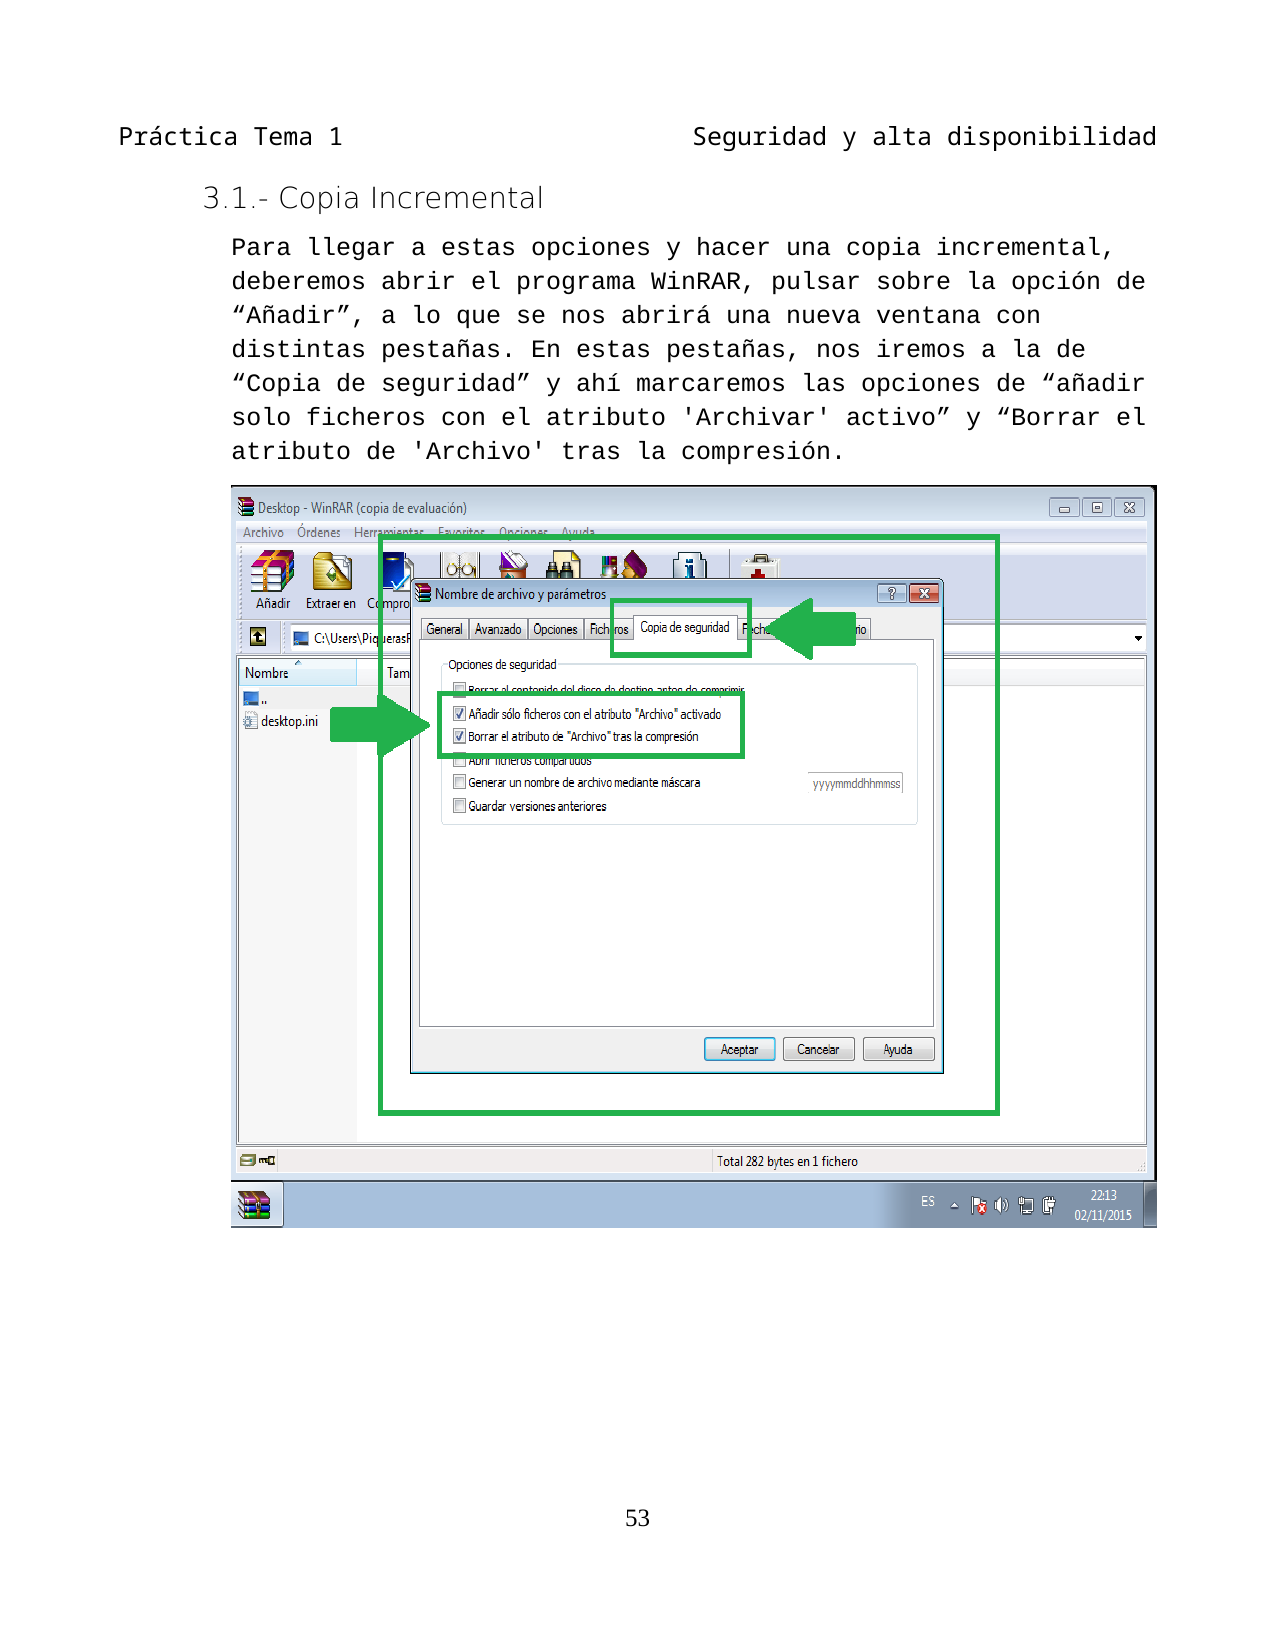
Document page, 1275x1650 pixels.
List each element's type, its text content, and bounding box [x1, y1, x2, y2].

text Para llegar a estas opciones y hacer una copia incremental, deberemos abrir el programa WinRAR, pulsar sobre la opción de “Añadir”, a lo que se nos abrirá una nueva ventana con distintas pestañas. En estas pestañas, nos iremos a la de “Copia de seguridad” y ahí marcaremos las opciones de “añadir solo ficheros con el atributo 'Archivar' activo” y “Borrar el atributo de 'Archivo' tras la compresión. [231, 235, 1157, 467]
list Copia Incremental [193, 182, 1157, 216]
picture [231, 485, 1157, 1228]
